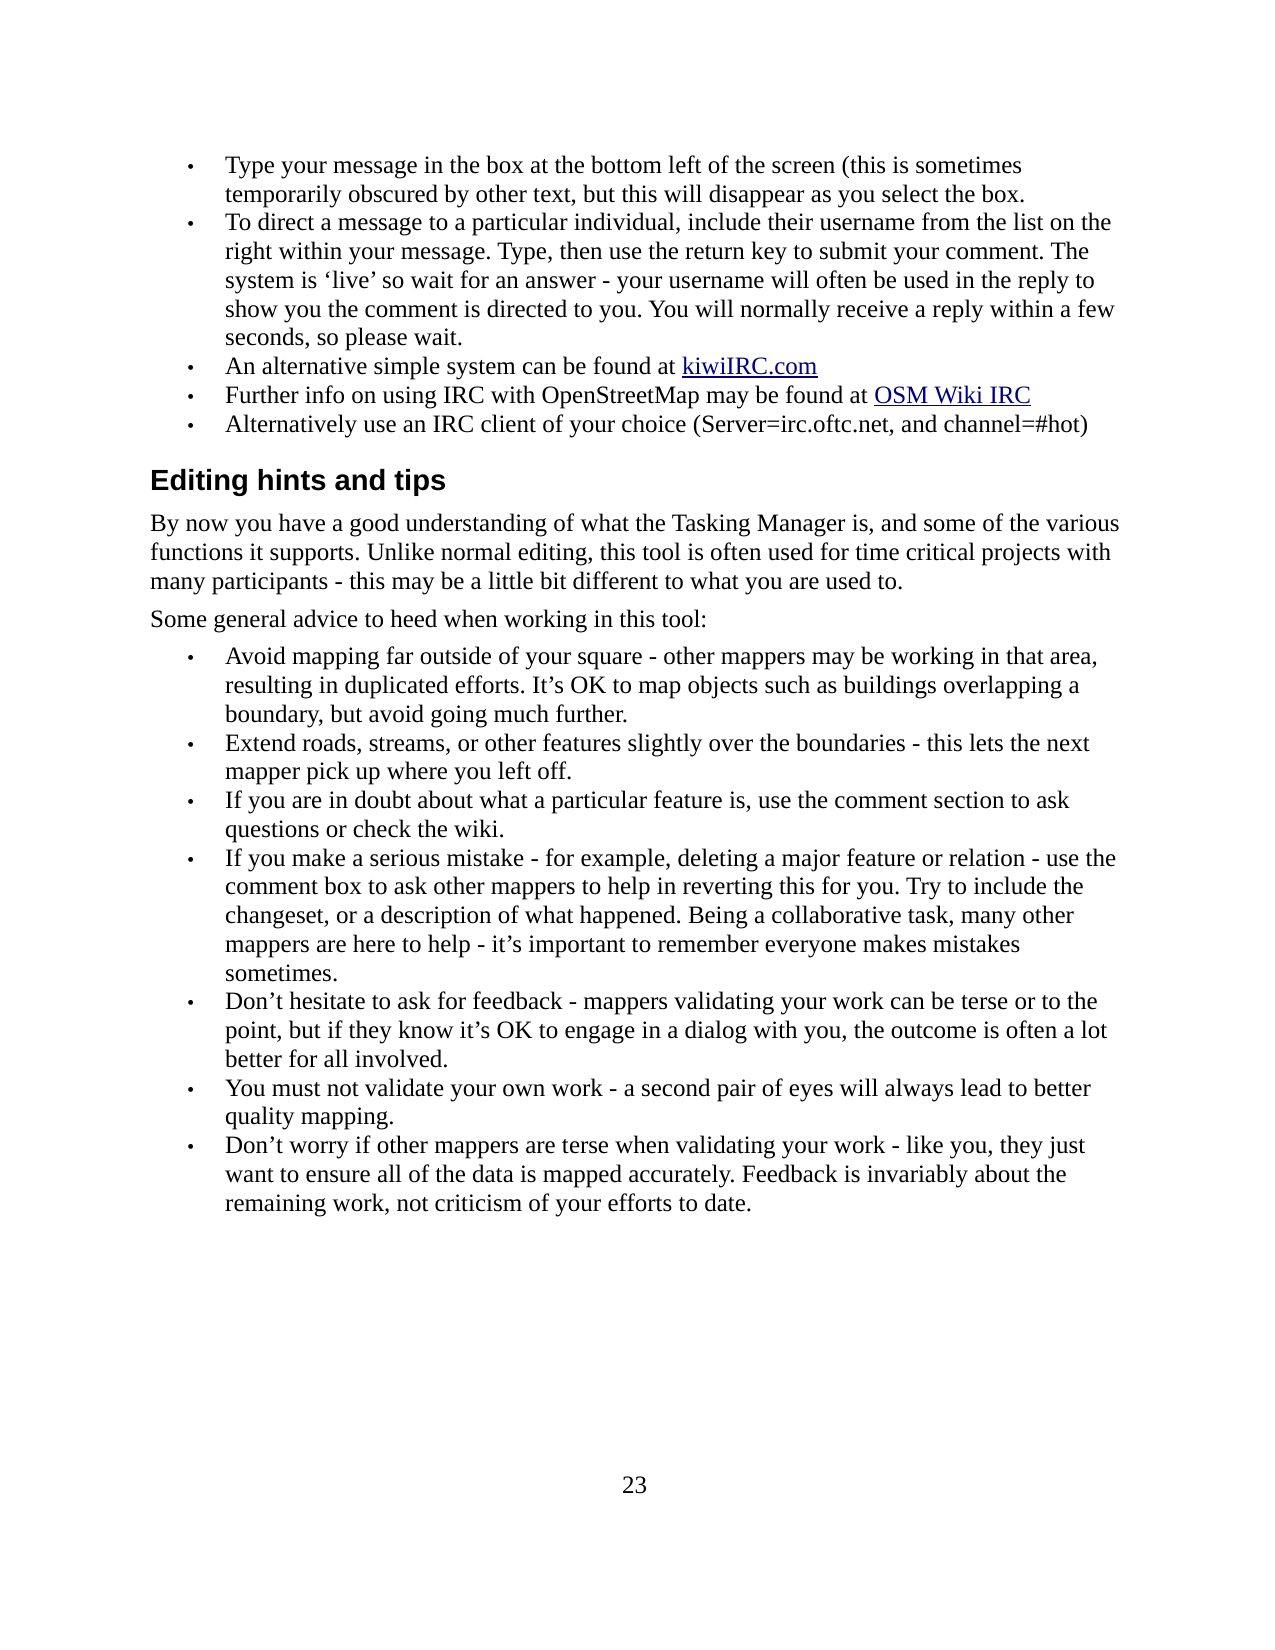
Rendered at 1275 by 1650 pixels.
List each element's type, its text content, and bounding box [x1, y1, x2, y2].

list Alternatively use an IRC client of your choice (Server=irc.oftc.net, and channel=#hot) [187, 409, 1125, 437]
list You must not validate your own work - a second pair of eyes will always lead to better quality mapping. [187, 1073, 1125, 1130]
text By now you have a good understanding of what the Tasking Manager is, and some of the various functions it supports. Unlike normal editing, this tool is often used for time critical projects with many participants - this may be a little bit different to what you are used to. [150, 508, 1125, 595]
list Further info on using IRC with OpenStreetMap may be found at OSM Wiki IRC [187, 380, 1125, 409]
list If you are in doubt about what a particular feature is, use the comment section to ask questions or check the wiki. [187, 785, 1125, 843]
subtitle Editing hints and tips [150, 462, 1125, 496]
list Don’t hesitate to ask for feedback - mappers validating your work can be terse or to the point, but if they know it’s OK to engage in a dialog with you, the outcome is often a lot better for all involved. [187, 986, 1125, 1073]
list Extend roads, streams, or other features slightly over the boundaries - this lets the next mapper pick up where you left off. [187, 728, 1125, 785]
list An alternative simple system can be found at kiwiIRC.com [187, 351, 1125, 380]
list To direct a message to a particular individual, include their username from the list on the right within your message. Type, then use the return key to submit your comment. The system is ‘live’ so wait for an answer - your username will often be used in the reply to show you the comment is directed to you. You will normally receive a reply within a few seconds, so please wait. [187, 207, 1125, 351]
list Type your message in the box at the bottom left of the screen (this is sometimes temporarily obscured by other text, but this will disappear as you select the box. [187, 150, 1125, 207]
text Some general advice to heed when working in this tool: [150, 604, 1125, 632]
list Avoid mapping far outside of your square - other mappers may be working in that area, resulting in duplicated efforts. It’s OK to map objects such as buildings overlapping a boundary, but avoid going much further. [187, 641, 1125, 728]
list If you make a serious mistake - for example, deleting a major feature or relation - use the comment box to ask other mappers to help in reverting this for you. Try to include the changeset, or a description of what happened. Being a collaborative task, many other mappers are here to help - it’s important to remember everyone makes mistakes sometimes. [187, 843, 1125, 986]
list Don’t worry if other mappers are terse when validating your work - like you, they just want to ensure all of the data is mapped accurately. Feedback is invariably about the remaining work, not criticism of your efforts to date. [187, 1130, 1125, 1216]
